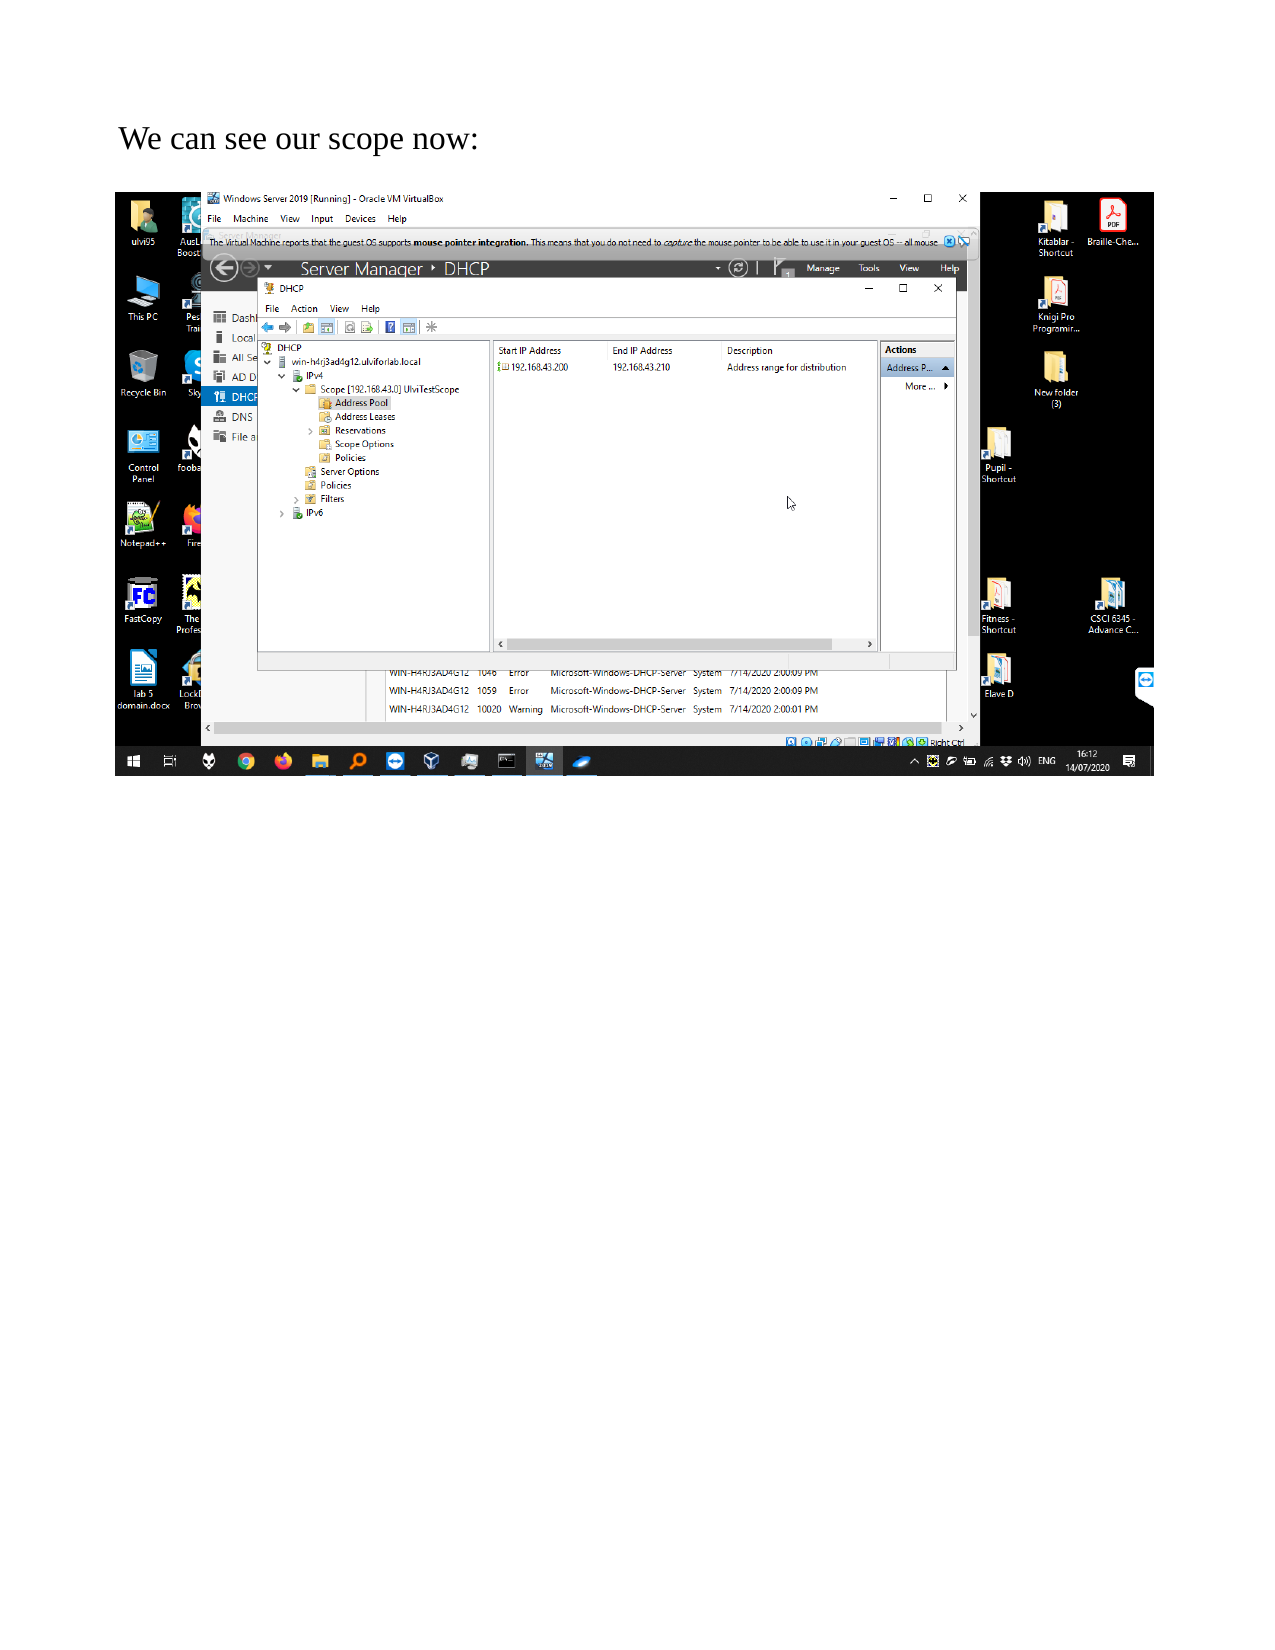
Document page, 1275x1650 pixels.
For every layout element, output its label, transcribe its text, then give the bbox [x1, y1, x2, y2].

text We can see our scope now: [118, 118, 1157, 156]
picture [115, 192, 1154, 776]
